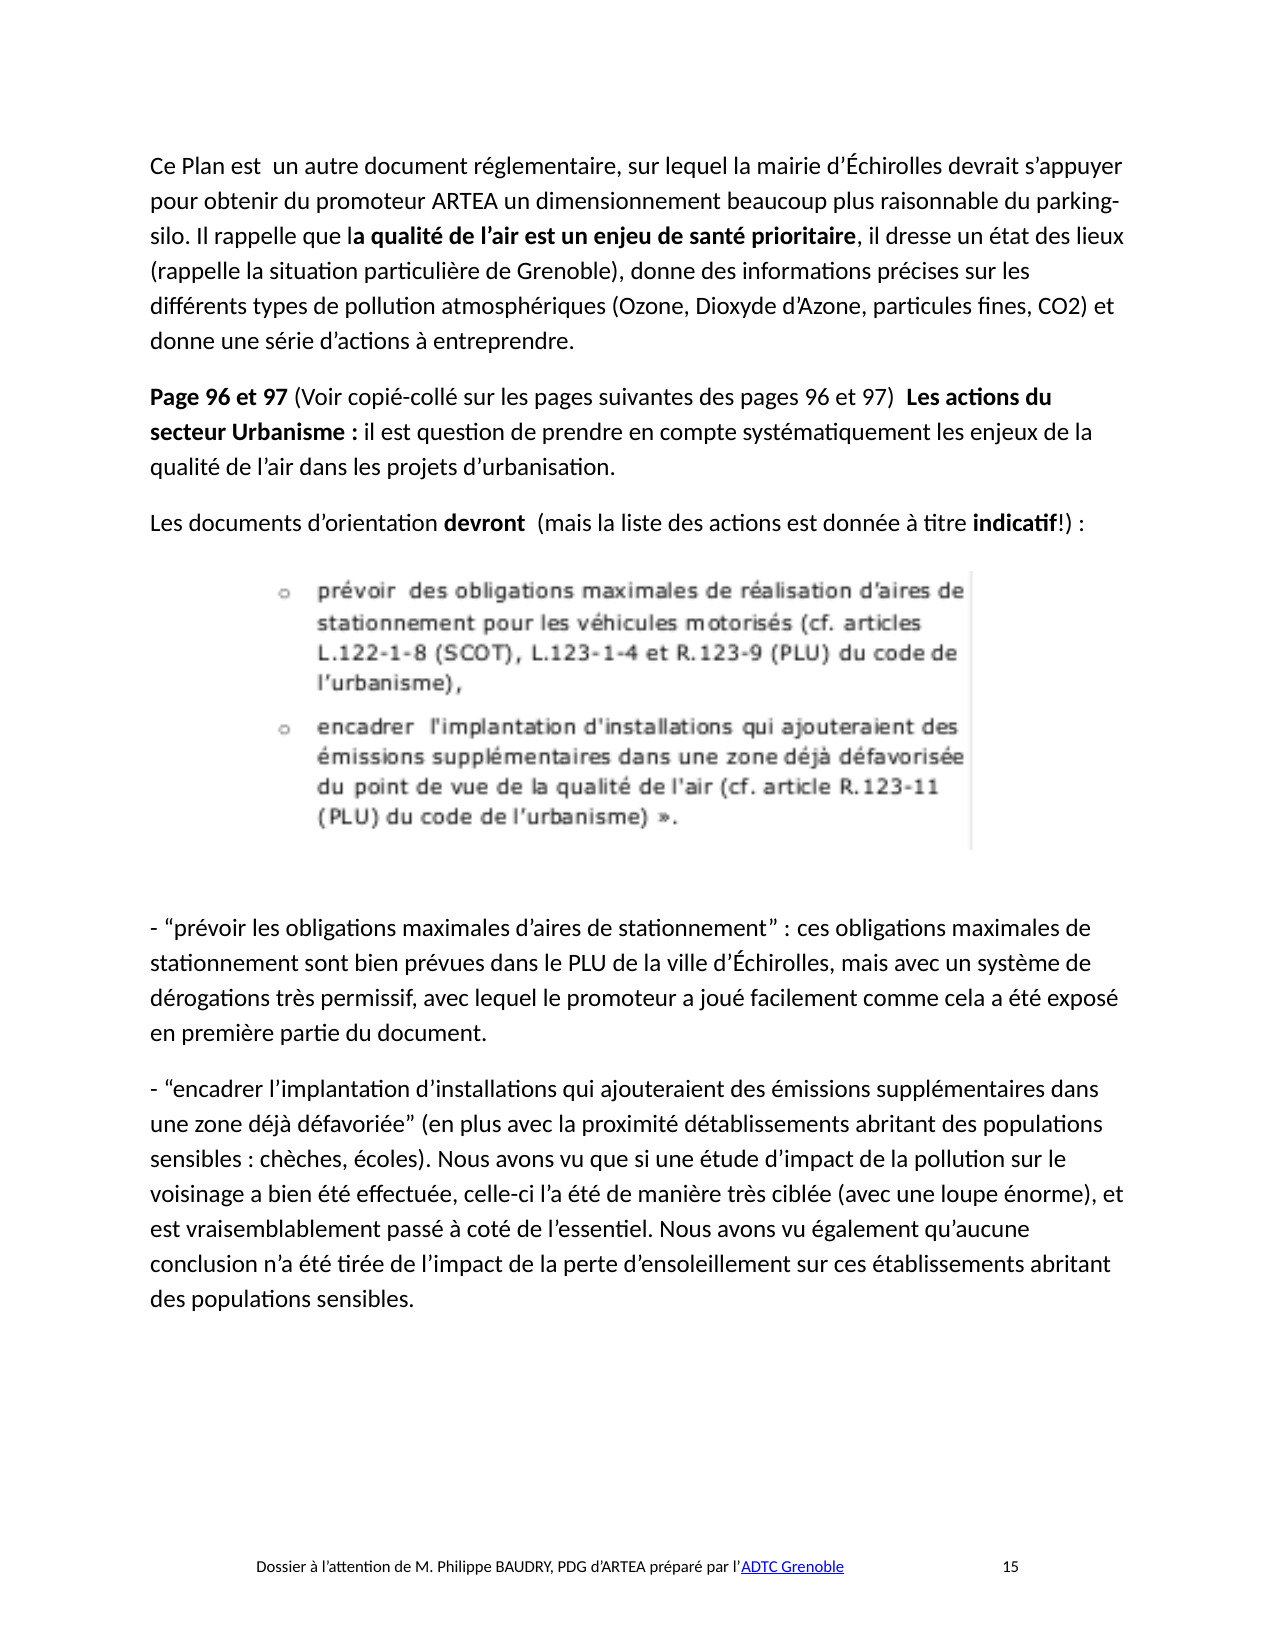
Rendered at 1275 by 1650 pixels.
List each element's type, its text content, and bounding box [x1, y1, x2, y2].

text Les documents d’orientation devront (mais la liste des actions est donnée à titre indicatif!) : [150, 507, 1125, 537]
text Ce Plan est un autre document réglementaire, sur lequel la mairie d’Échirolles devrait s’appuyer pour obtenir du promoteur ARTEA un dimensionnement beaucoup plus raisonnable du parking-silo. Il rappelle que la qualité de l’air est un enjeu de santé prioritaire, il dresse un état des lieux (rappelle la situation particulière de Grenoble), donne des informations précises sur les différents types de pollution atmosphériques (Ozone, Dioxyde d’Azone, particules fines, CO2) et donne une série d’actions à entreprendre. [150, 150, 1125, 356]
text - “prévoir les obligations maximales d’aires de stationnement” : ces obligations maximales de stationnement sont bien prévues dans le PLU de la ville d’Échirolles, mais avec un système de dérogations très permissif, avec lequel le promoteur a joué facilement comme cela a été exposé en première partie du document. [150, 912, 1125, 1048]
text - “encadrer l’implantation d’installations qui ajouteraient des émissions supplémentaires dans une zone déjà défavoriée” (en plus avec la proximité détablissements abritant des populations sensibles : chèches, écoles). Nous avons vu que si une étude d’impact de la pollution sur le voisinage a bien été effectuée, celle-ci l’a été de manière très ciblée (avec une loupe énorme), et est vraisemblablement passé à coté de l’essentiel. Nous avons vu également qu’aucune conclusion n’a été tirée de l’impact de la perte d’ensoleillement sur ces établissements abritant des populations sensibles. [150, 1073, 1125, 1314]
picture [272, 571, 980, 850]
text Page 96 et 97 (Voir copié-collé sur les pages suivantes des pages 96 et 97) Les actions du secteur Urbanisme : il est question de prendre en compte systématiquement les enjeux de la qualité de l’air dans les projets d’urbanisation. [150, 381, 1125, 481]
